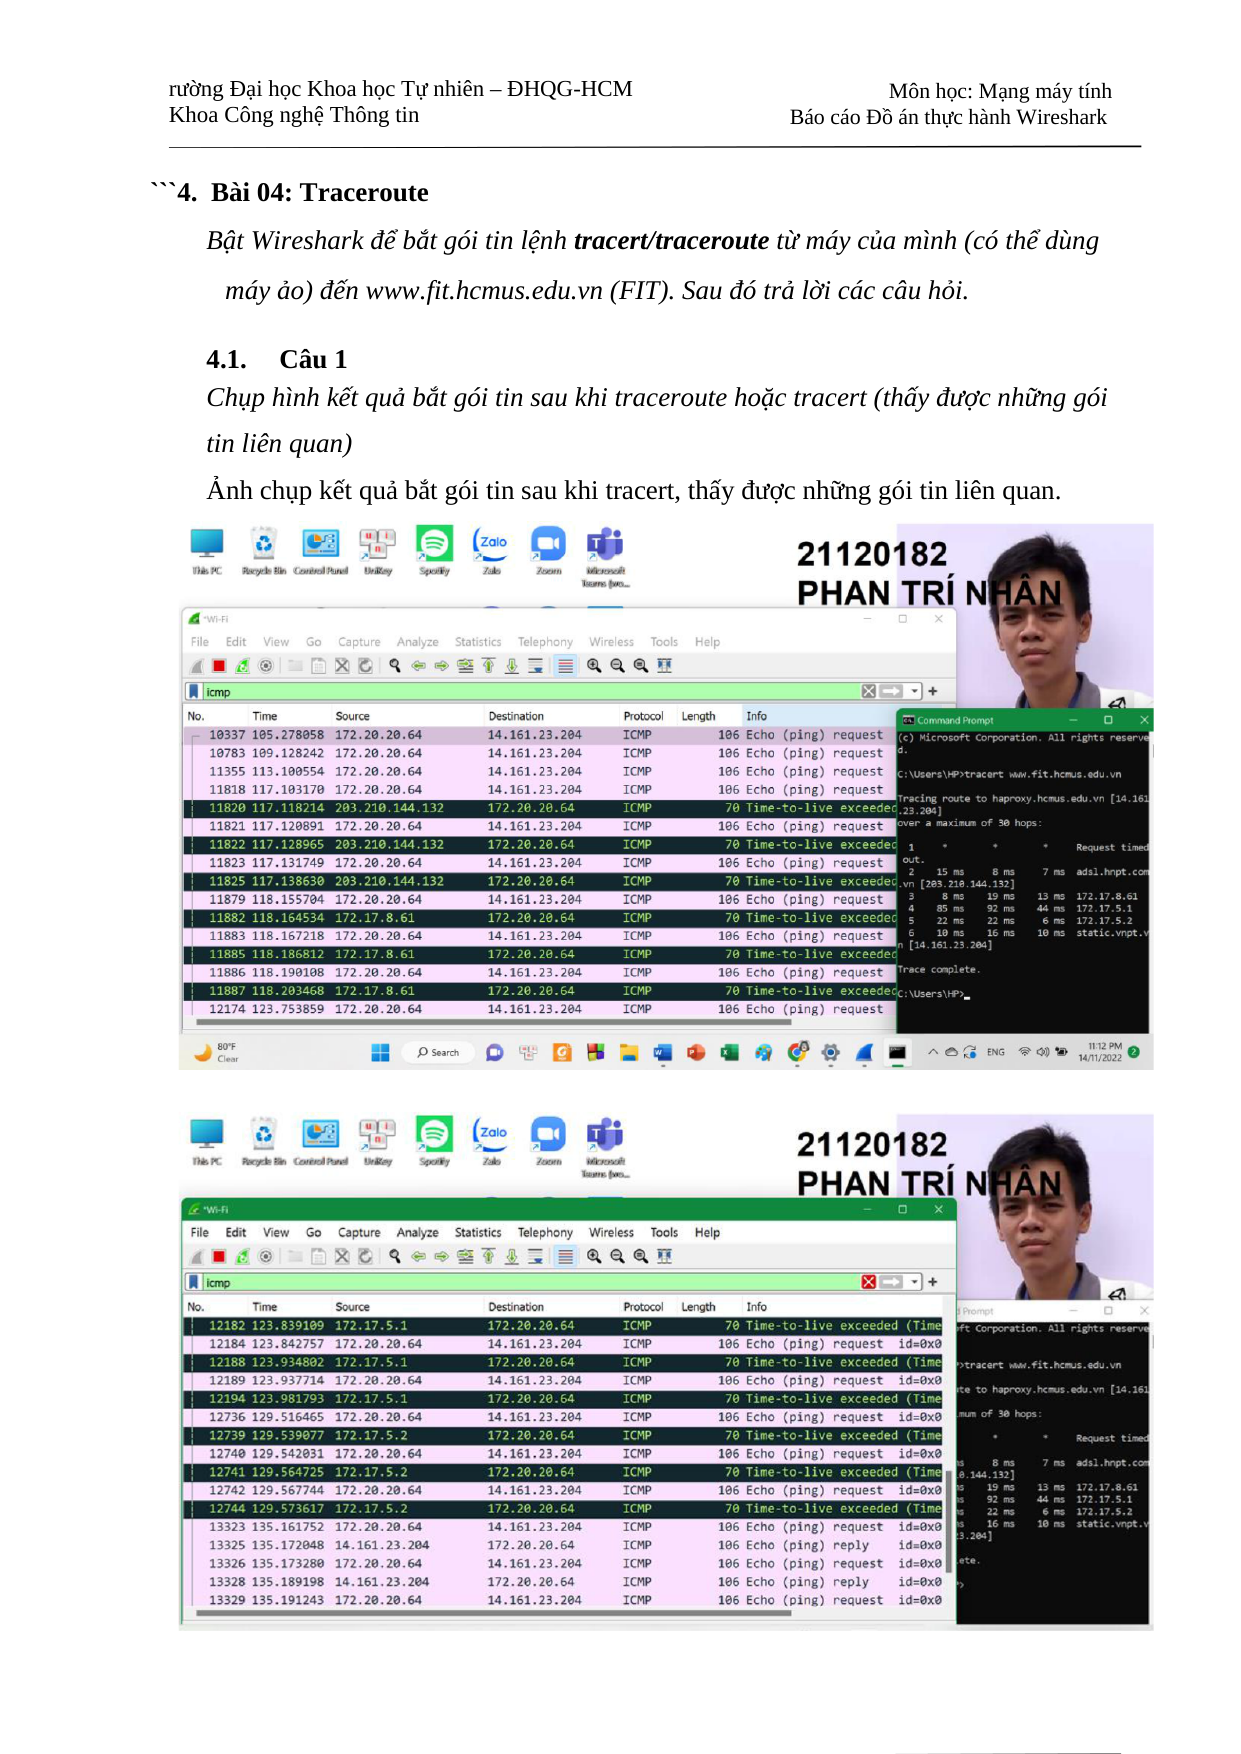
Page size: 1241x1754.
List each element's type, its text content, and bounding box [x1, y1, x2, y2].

text ```4. Bài 04: Traceroute [150, 172, 1123, 208]
text rường Đại học Khoa học Tự nhiên – ĐHQG-HCM Khoa Công nghệ Thông tin [169, 76, 648, 127]
text Bật Wireshark để bắt gói tin lệnh tracert/traceroute từ máy của mình (có thể dùng [206, 224, 1123, 255]
text Ảnh chụp kết quả bắt gói tin sau khi tracert, thấy được những gói tin liên quan. [206, 474, 1123, 505]
text Chụp hình kết quả bắt gói tin sau khi traceroute hoặc tracert (thấy được những gói [206, 381, 1123, 412]
text máy ảo) đến www.fit.hcmus.edu.vn (FIT). Sau đó trả lời các câu hỏi. [150, 271, 1123, 307]
text 4.1. Câu 1 [206, 343, 1123, 374]
text tin liên quan) [206, 427, 1123, 458]
picture [178, 521, 1154, 1631]
text Môn học: Mạng máy tính Báo cáo Đồ án thực hành Wireshark [789, 78, 1123, 129]
